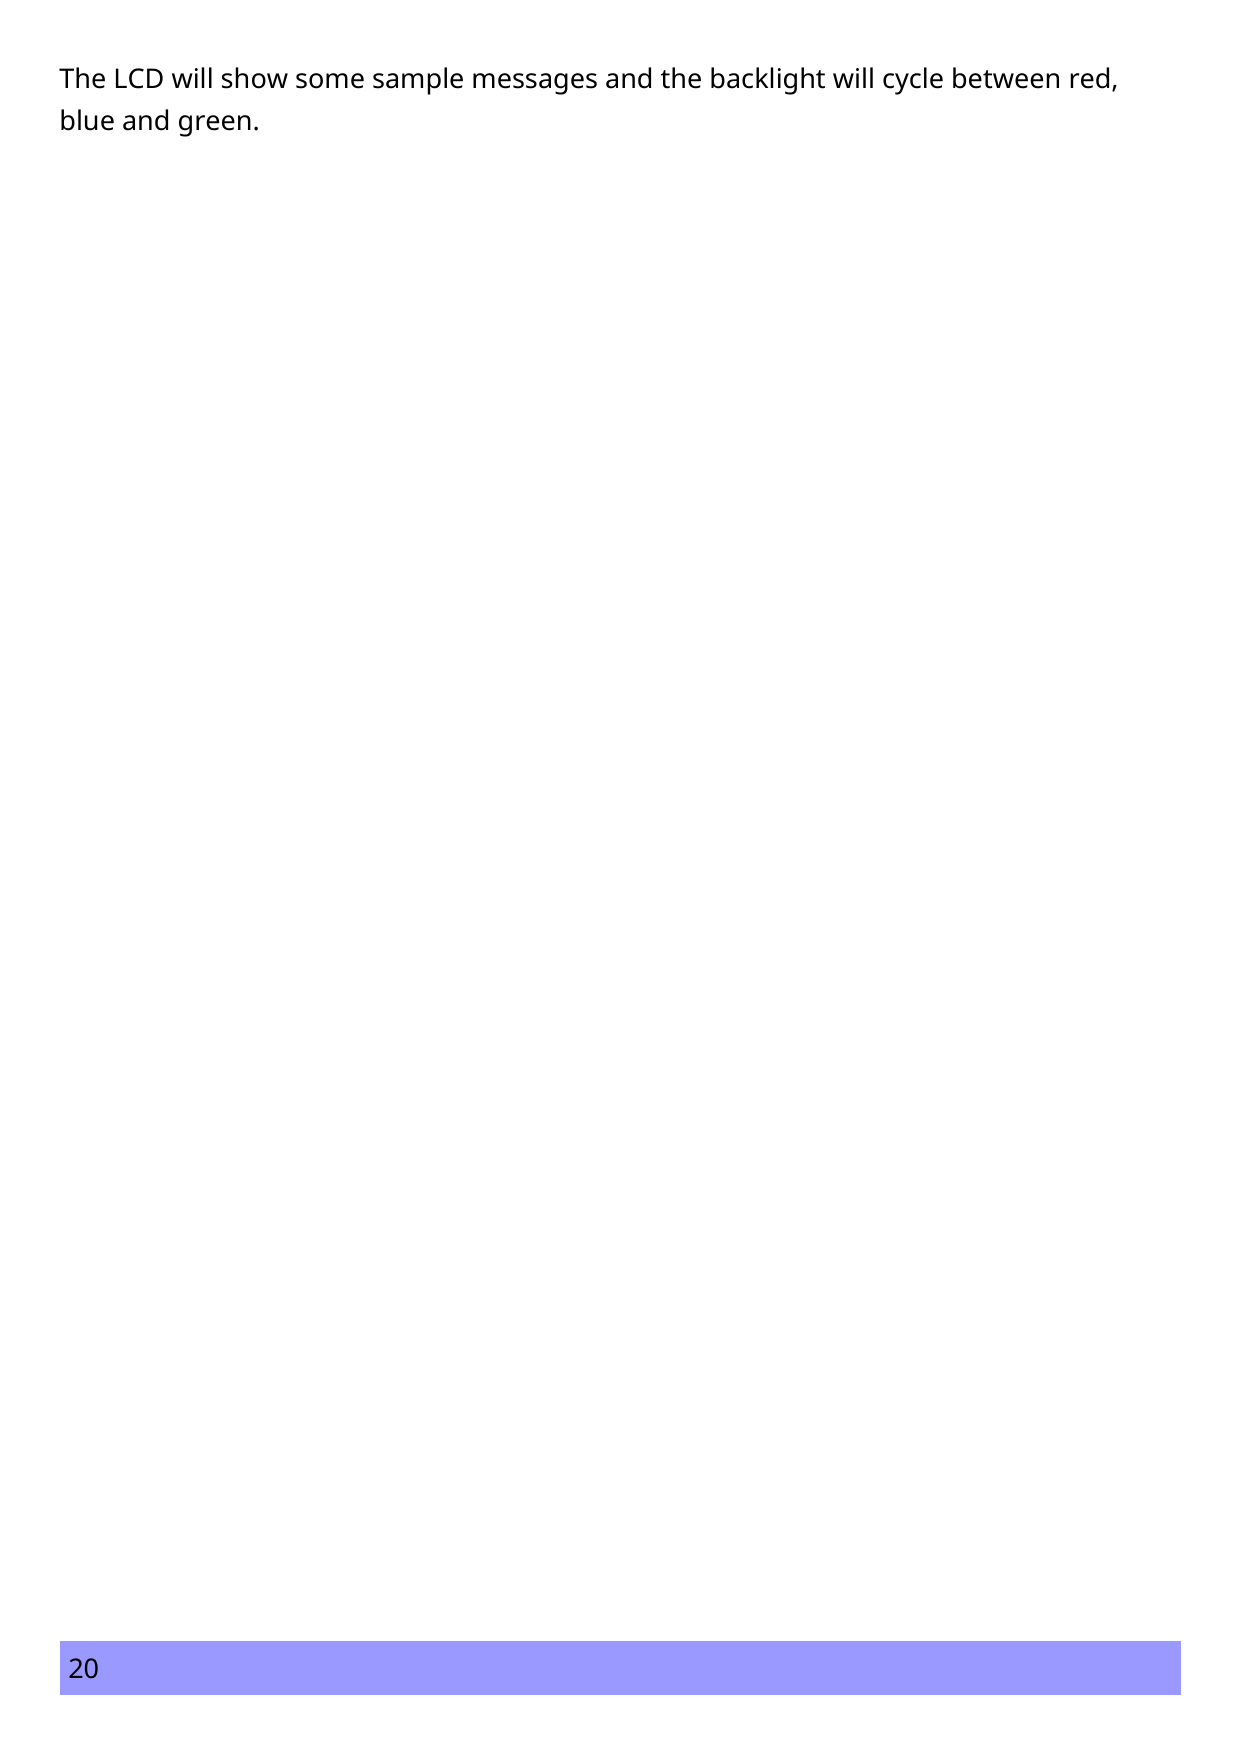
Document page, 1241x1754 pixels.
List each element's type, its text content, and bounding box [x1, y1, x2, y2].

text The LCD will show some sample messages and the backlight will cycle between red, blue and green. [59, 59, 1181, 138]
